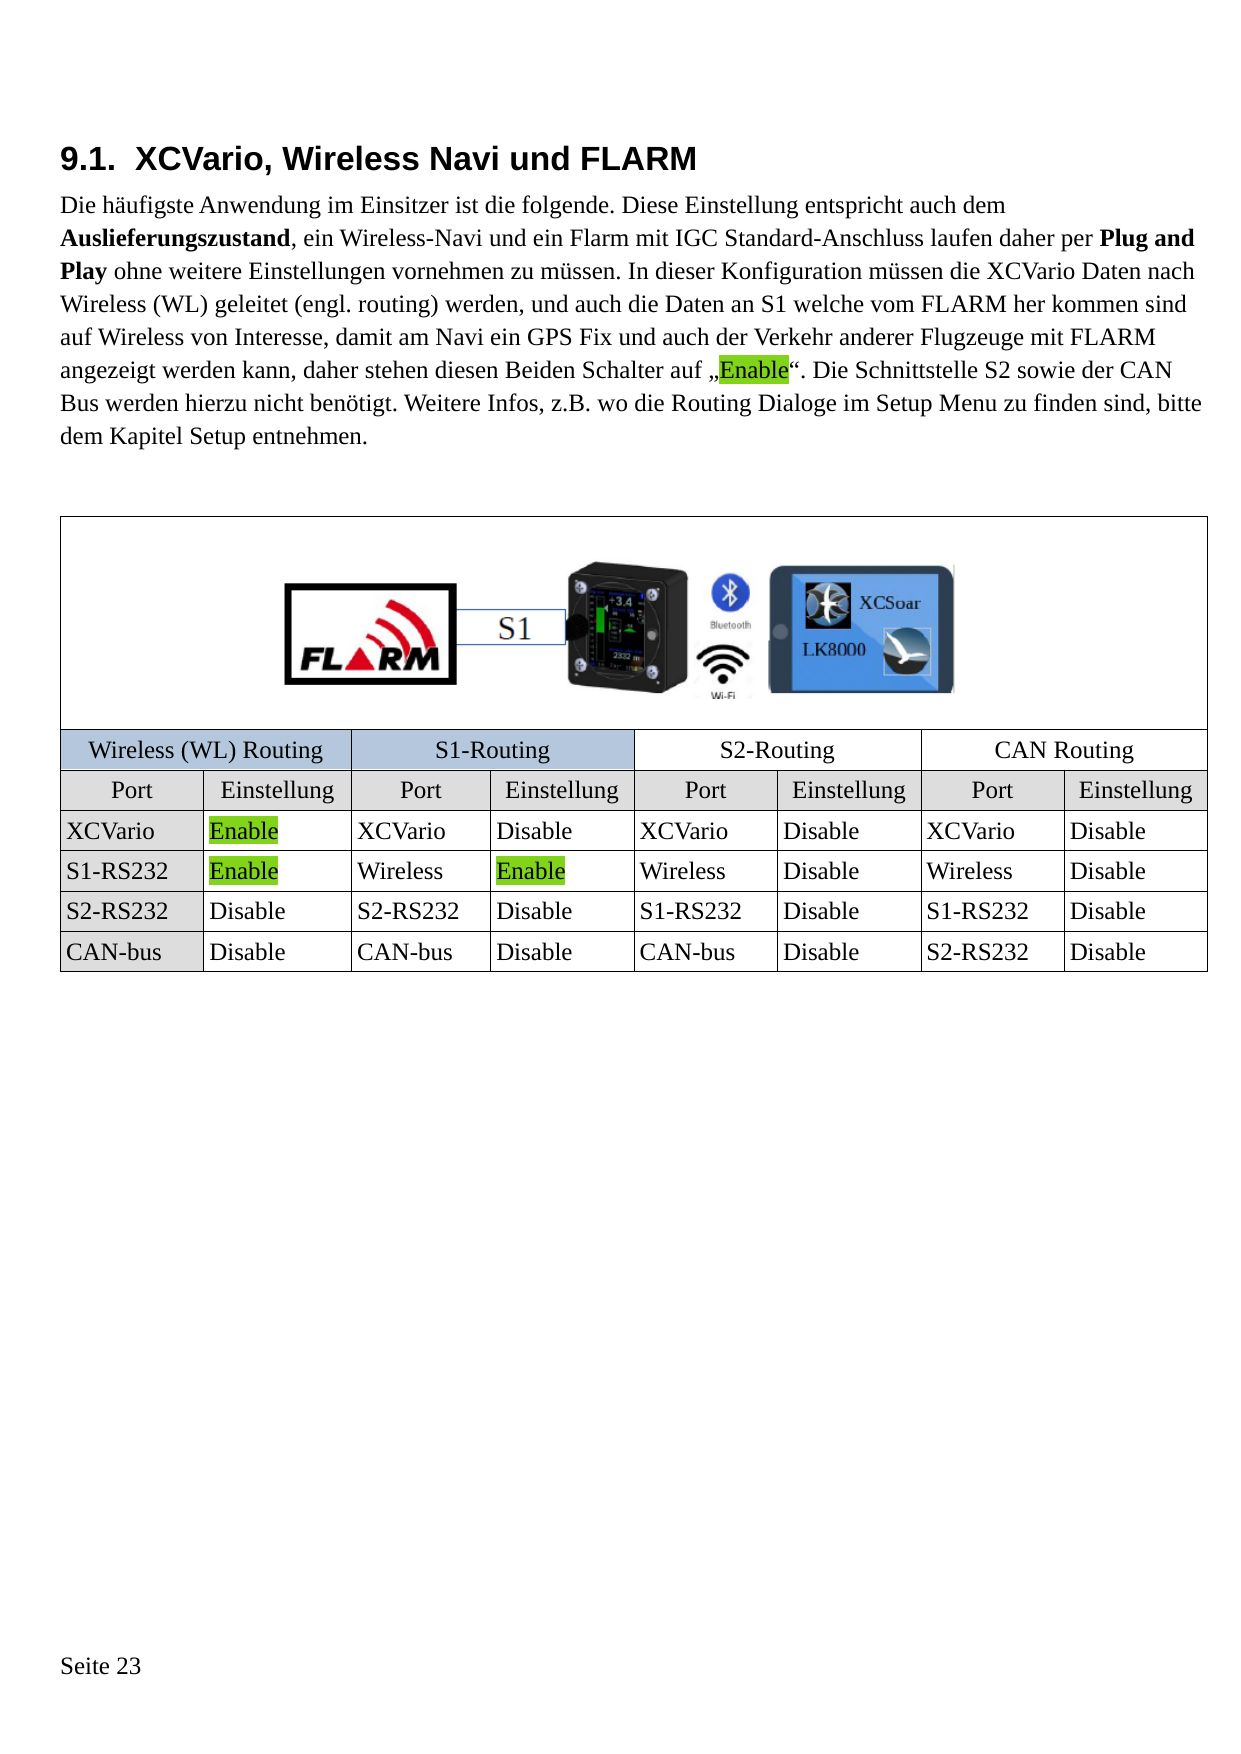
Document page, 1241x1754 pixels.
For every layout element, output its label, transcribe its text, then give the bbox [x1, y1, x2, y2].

table_cell Wireless (WL) Routing [61, 730, 351, 769]
table_cell Disable [778, 932, 921, 971]
table_cell Einstellung [1065, 771, 1207, 810]
table_cell Disable [491, 892, 634, 931]
table_cell S1-Routing [352, 730, 634, 769]
table_cell S1-RS232 [635, 892, 777, 931]
table_cell Disable [491, 932, 634, 971]
table_cell Port [922, 771, 1064, 810]
table_cell CAN Routing [922, 730, 1207, 769]
table_cell Disable [1065, 892, 1207, 931]
table_cell Wireless [635, 851, 777, 891]
table_cell Enable [204, 811, 351, 850]
table_cell Enable [204, 851, 351, 891]
table_cell S1-RS232 [922, 892, 1064, 931]
table_cell Einstellung [204, 771, 351, 810]
table_cell Disable [778, 811, 921, 850]
table_cell CAN-bus [352, 932, 490, 971]
table_cell Wireless [352, 851, 490, 891]
table_cell Disable [778, 851, 921, 891]
table_cell CAN-bus [635, 932, 777, 971]
table_cell S1-RS232 [61, 851, 203, 891]
picture [223, 539, 1036, 699]
table_cell XCVario [635, 811, 777, 850]
table_cell Einstellung [491, 771, 634, 810]
table_cell Port [61, 771, 203, 810]
table_cell Disable [1065, 932, 1207, 971]
table_cell Disable [1065, 851, 1207, 891]
text Die häufigste Anwendung im Einsitzer ist die folgende. Diese Einstellung entspricht auch dem Auslieferungszustand, ein Wireless-Navi und ein Flarm mit IGC Standard-Anschluss laufen daher per Plug and Play ohne weitere Einstellungen vornehmen zu müssen. In dieser Konfiguration müssen die XCVario Daten nach Wireless (WL) geleitet (engl. routing) werden, und auch die Daten an S1 welche vom FLARM her kommen sind auf Wireless von Interesse, damit am Navi ein GPS Fix und auch der Verkehr anderer Flugzeuge mit FLARM angezeigt werden kann, daher stehen diesen Beiden Schalter auf „Enable“. Die Schnittstelle S2 sowie der CAN Bus werden hierzu nicht benötigt. Weitere Infos, z.B. wo die Routing Dialoge im Setup Menu zu finden sind, bitte dem Kapitel Setup entnehmen. [60, 190, 1207, 450]
table_cell Disable [491, 811, 634, 850]
table_cell Disable [204, 892, 351, 931]
table_cell S2-RS232 [922, 932, 1064, 971]
table_cell CAN-bus [61, 932, 203, 971]
table_cell XCVario [922, 811, 1064, 850]
table_cell Einstellung [778, 771, 921, 810]
table_cell Disable [1065, 811, 1207, 850]
table_cell XCVario [61, 811, 203, 850]
table_cell Wireless [922, 851, 1064, 891]
table_cell Enable [491, 851, 634, 891]
table_cell Port [635, 771, 777, 810]
table_cell S2-Routing [635, 730, 921, 769]
table_header [61, 517, 1207, 729]
table_cell S2-RS232 [352, 892, 490, 931]
table_cell Port [352, 771, 490, 810]
table_cell S2-RS232 [61, 892, 203, 931]
table_cell Disable [204, 932, 351, 971]
subtitle XCVario, Wireless Navi und FLARM [60, 139, 1207, 178]
table_cell XCVario [352, 811, 490, 850]
table_cell Disable [778, 892, 921, 931]
